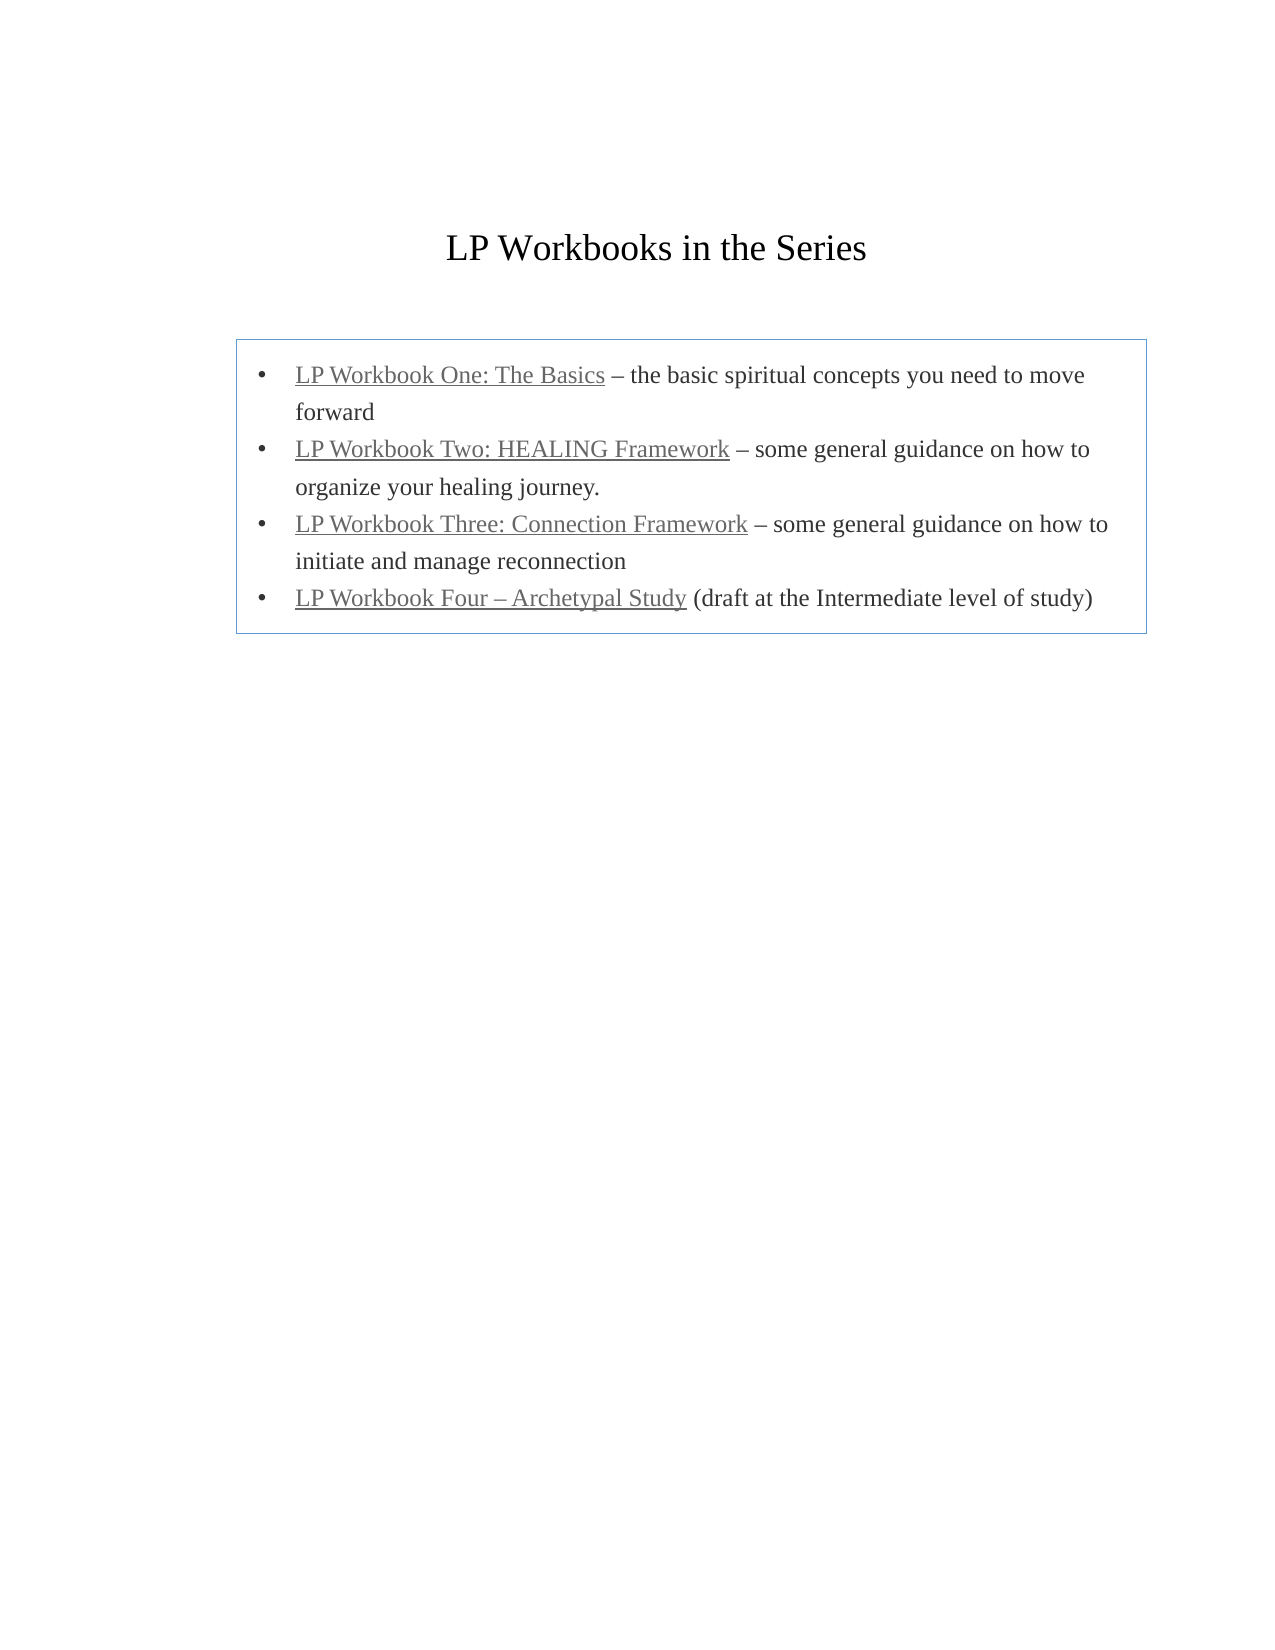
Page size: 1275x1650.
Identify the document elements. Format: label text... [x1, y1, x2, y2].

list LP Workbook Two: HEALING Framework – some general guidance on how to organize your healing journey. [237, 413, 1146, 488]
subtitle LP Workbooks in the Series [187, 182, 1125, 268]
list LP Workbook Three: Connection Framework – some general guidance on how to initiate and manage reconnection [237, 488, 1146, 562]
list LP Workbook Four – Archetypal Study (draft at the Intermediate level of study) [237, 562, 1146, 633]
list LP Workbook One: The Basics – the basic spiritual concepts you need to move forward [237, 340, 1146, 413]
